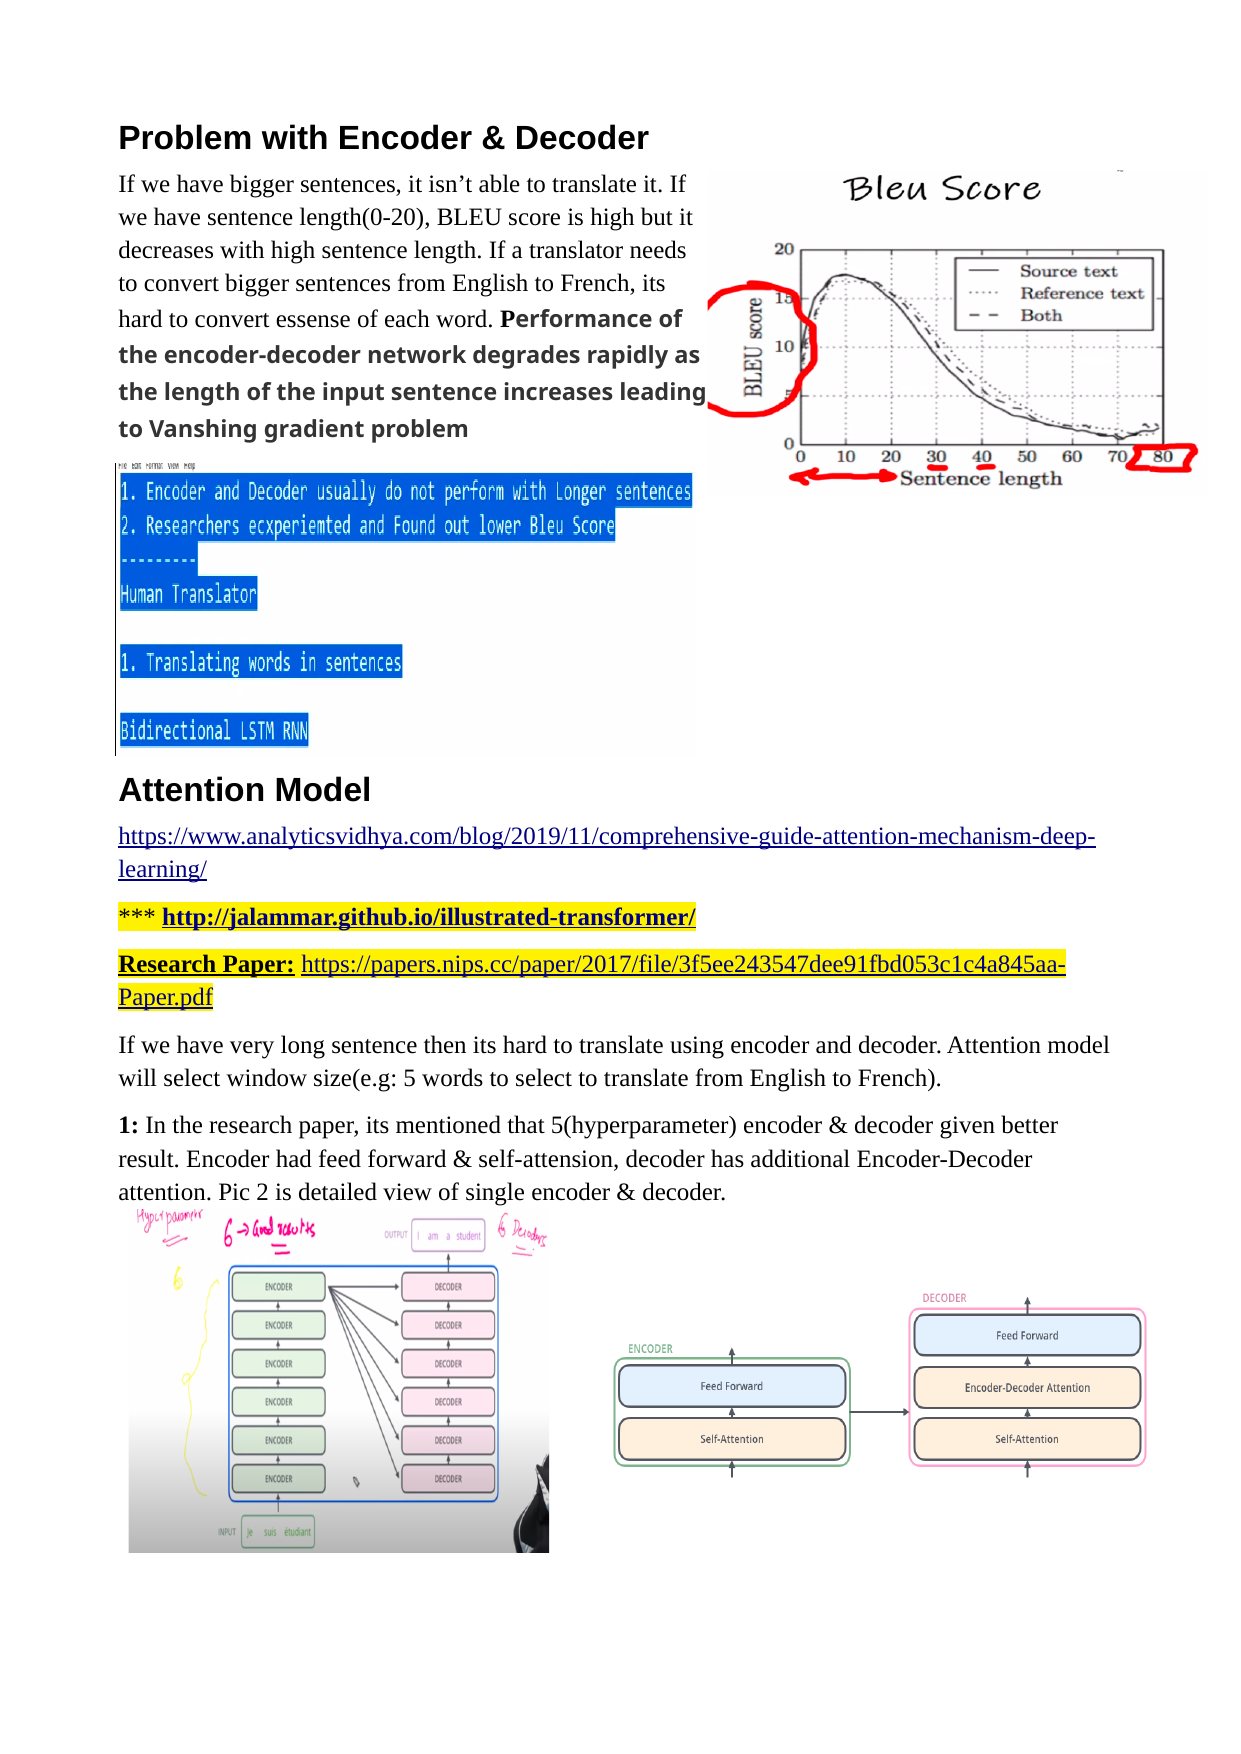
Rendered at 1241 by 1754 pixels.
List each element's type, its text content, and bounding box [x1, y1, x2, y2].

picture [707, 170, 1208, 495]
picture [592, 1271, 1155, 1491]
subtitle Attention Model [118, 770, 1122, 809]
picture [115, 463, 697, 756]
text *** http://jalammar.github.io/illustrated-transformer/ [118, 902, 1122, 931]
text 1: In the research paper, its mentioned that 5(hyperparameter) encoder & decoder given better result. Encoder had feed forward & self-attension, decoder has additional Encoder-Decoder attention. Pic 2 is detailed view of single encoder & decoder. [118, 1111, 1122, 1205]
picture [128, 1209, 550, 1553]
text If we have bigger sentences, it isn’t able to translate it. If we have sentence length(0-20), BLEU score is high but it decreases with high sentence length. If a translator needs to convert bigger sentences from English to French, its hard to convert essense of each word. Performance of the encoder-decoder network degrades rapidly as the length of the input sentence increases leading to Vanshing gradient problem [118, 169, 1122, 444]
text Research Paper: https://papers.nips.cc/paper/2017/file/3f5ee243547dee91fbd053c1c4a845aa-Paper.pdf [118, 949, 1122, 1011]
subtitle Problem with Encoder & Decoder [118, 118, 1122, 157]
text If we have very long sentence then its hard to translate using encoder and decoder. Attention model will select window size(e.g: 5 words to select to translate from English to French). [118, 1030, 1122, 1092]
text https://www.analyticsvidhya.com/blog/2019/11/comprehensive-guide-attention-mechanism-deep-learning/ [118, 821, 1122, 883]
